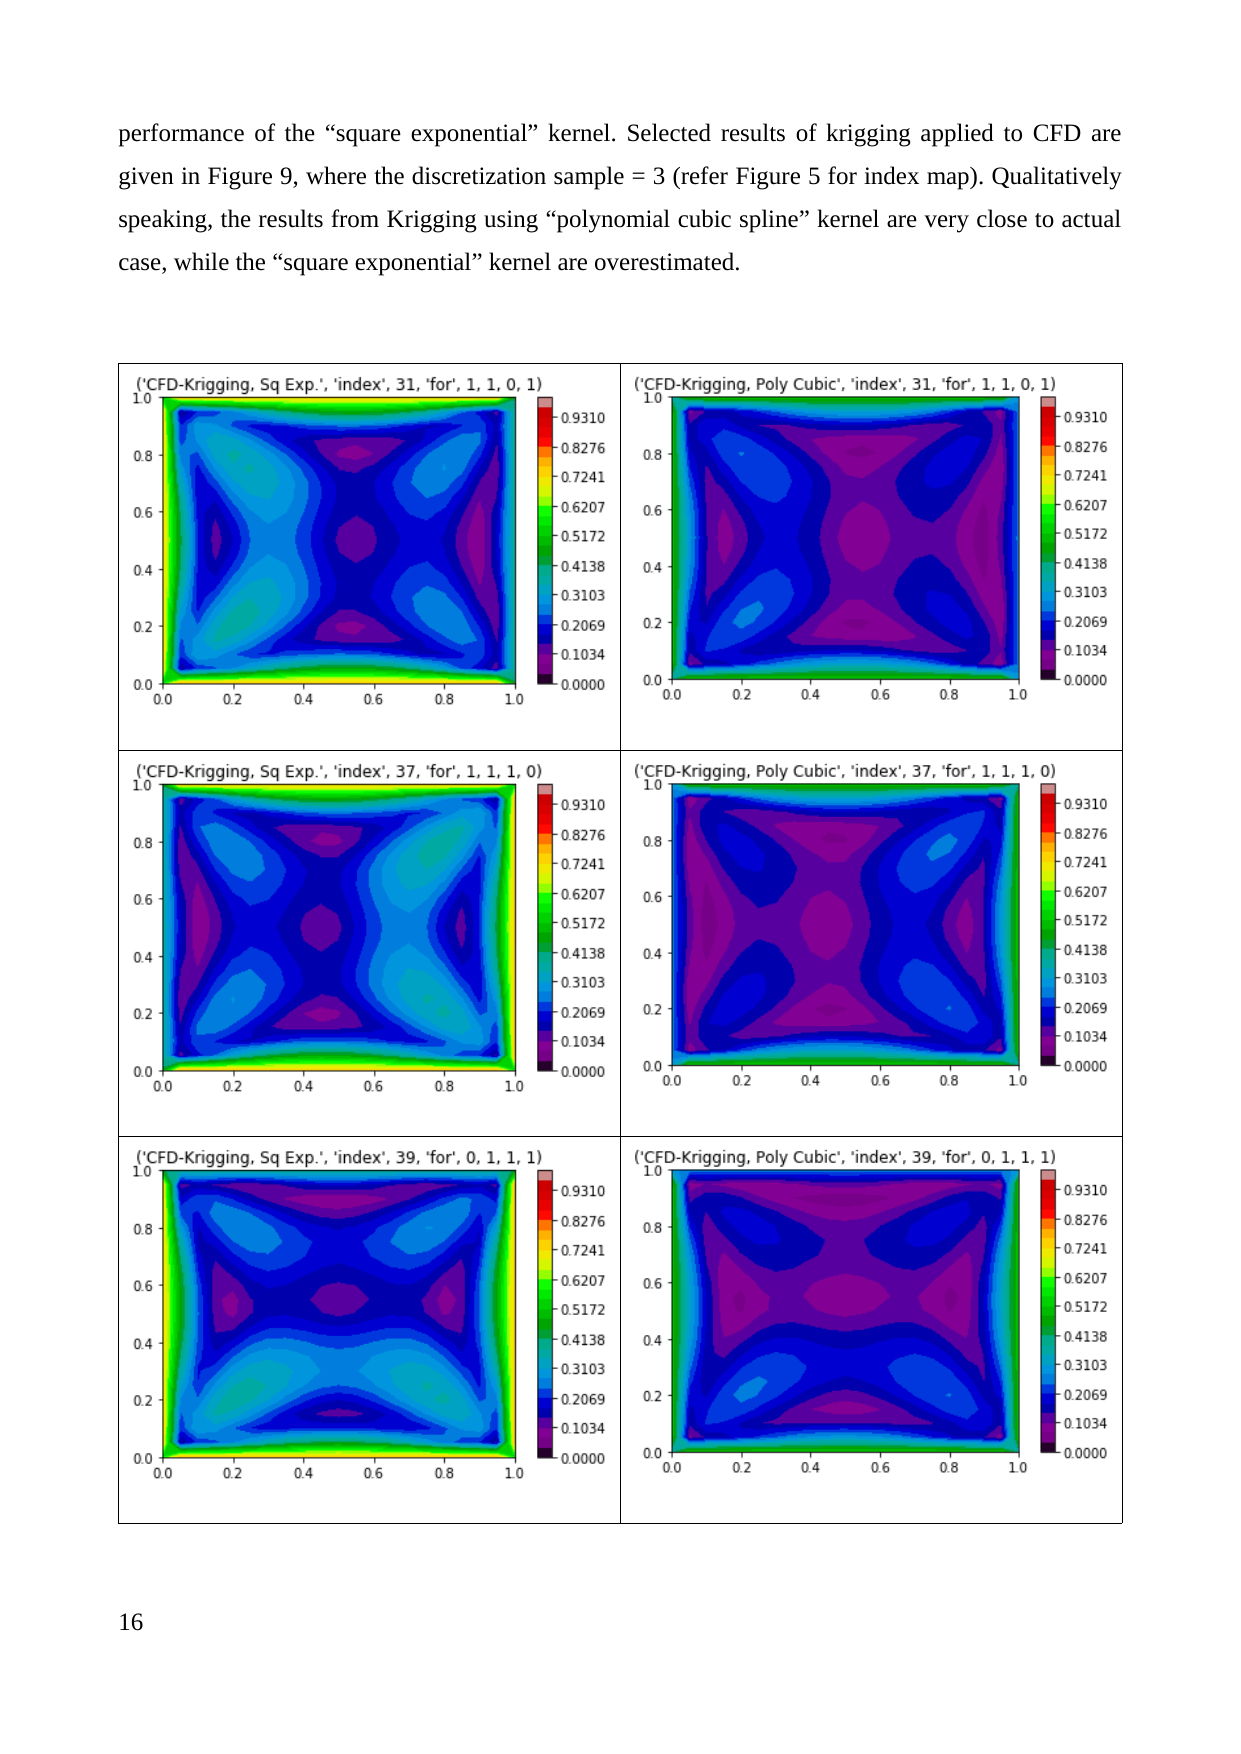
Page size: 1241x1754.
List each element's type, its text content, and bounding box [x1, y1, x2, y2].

picture [123, 368, 615, 715]
picture [123, 1141, 615, 1489]
table_cell [119, 1137, 620, 1523]
text performance of the “square exponential” kernel. Selected results of krigging applied to CFD are given in Figure 9, where the discretization sample = 3 (refer Figure 5 for index map). Qualitatively speaking, the results from Krigging using “polynomial cubic spline” kernel are very close to actual case, while the “square exponential” kernel are overestimated. [118, 118, 1122, 276]
picture [625, 368, 1117, 710]
table_header [621, 364, 1122, 749]
table_cell [119, 751, 620, 1136]
picture [625, 1141, 1117, 1483]
table_cell [621, 1137, 1122, 1523]
table_cell [621, 751, 1122, 1136]
picture [625, 755, 1117, 1096]
table_header [119, 364, 620, 749]
picture [123, 755, 615, 1102]
